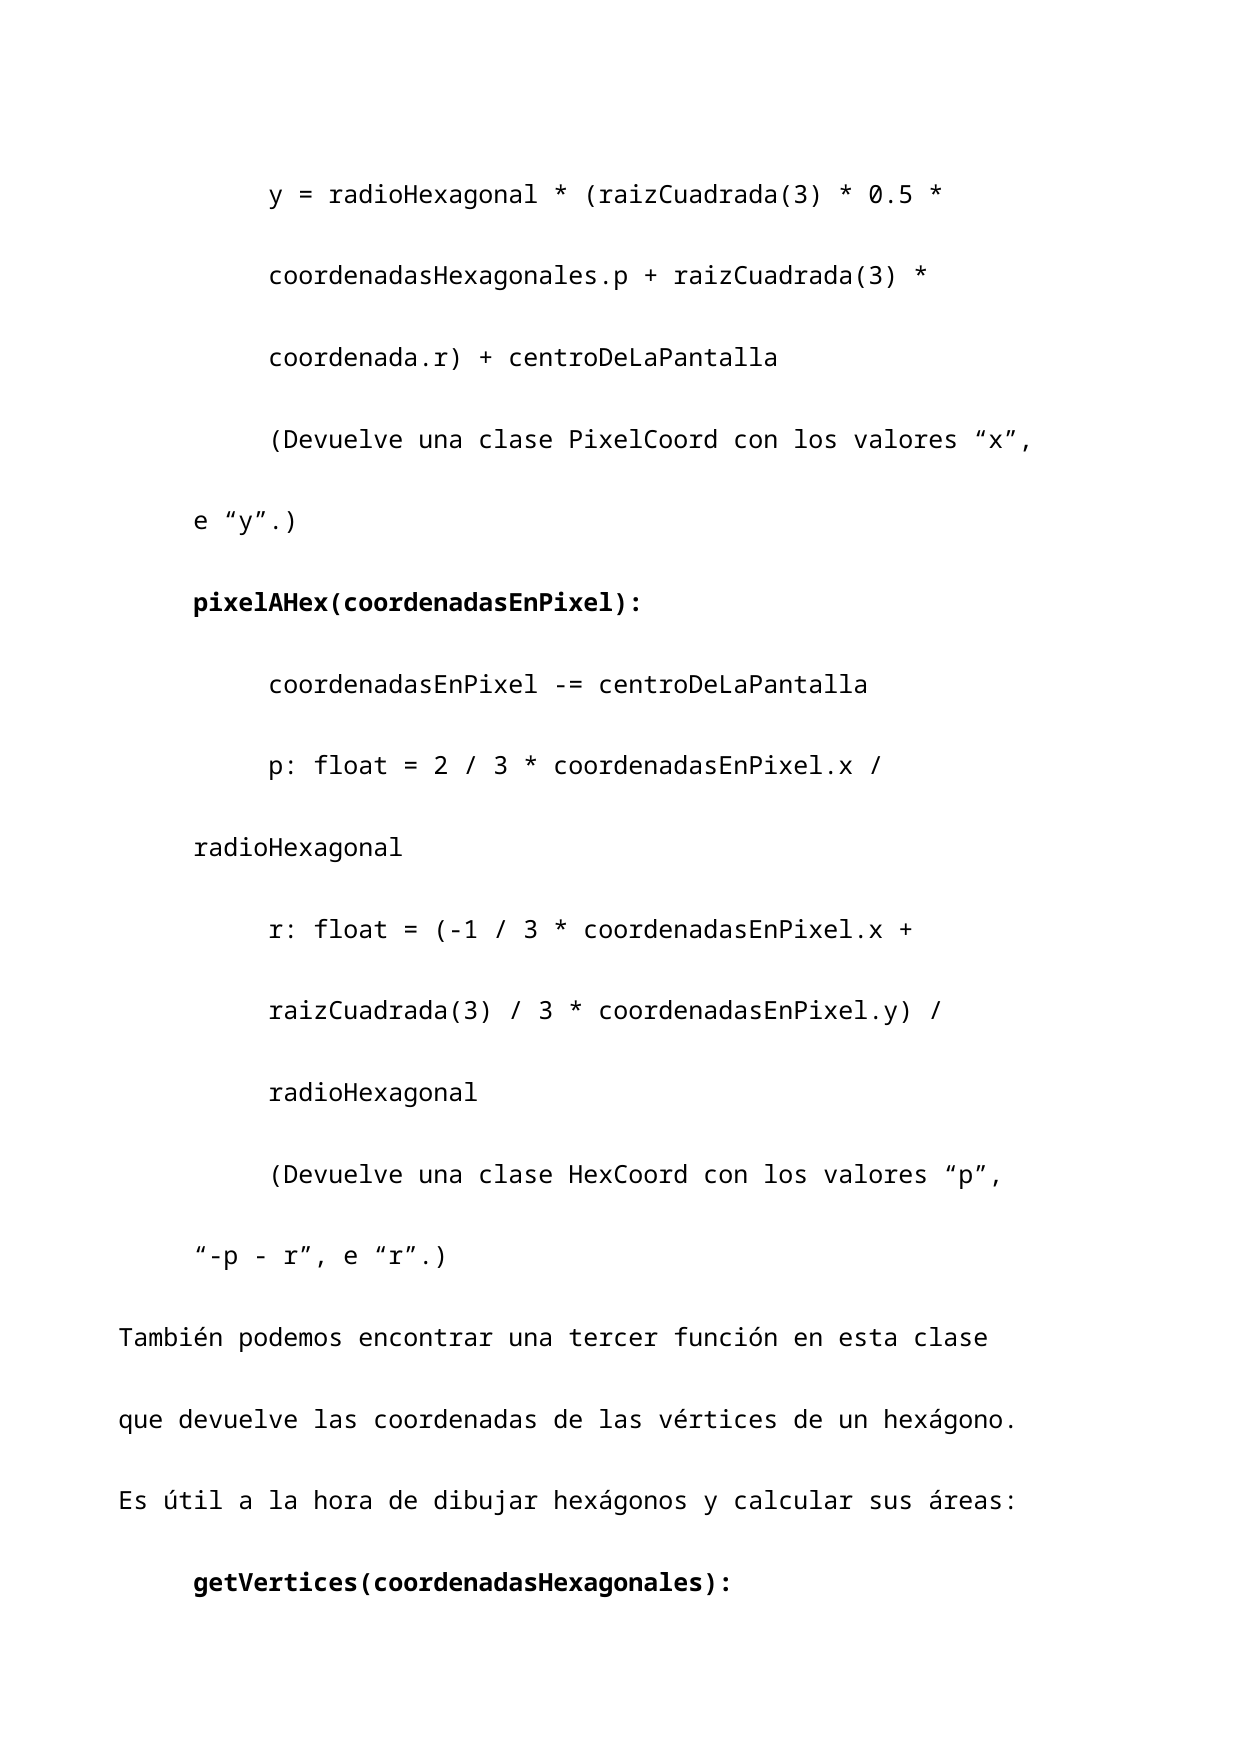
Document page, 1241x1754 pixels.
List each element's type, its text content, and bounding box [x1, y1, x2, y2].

text getVertices(coordenadasHexagonales): [193, 1565, 1038, 1599]
text r: float = (-1 / 3 * coordenadasEnPixel.x + raizCuadrada(3) / 3 * coordenadasEnPixel.y) / radioHexagonal [268, 911, 1038, 1109]
text y = radioHexagonal * (raizCuadrada(3) * 0.5 * coordenadasHexagonales.p + raizCuadrada(3) * coordenada.r) + centroDeLaPantalla [268, 176, 1038, 374]
text pixelAHex(coordenadasEnPixel): [118, 585, 1038, 619]
text p: float = 2 / 3 * coordenadasEnPixel.x / radioHexagonal [193, 748, 1038, 864]
text También podemos encontrar una tercer función en esta clase que devuelve las coordenadas de las vértices de un hexágono. Es útil a la hora de dibujar hexágonos y calcular sus áreas: [118, 1320, 1038, 1517]
text coordenadasEnPixel -= centroDeLaPantalla [193, 666, 1038, 700]
text (Devuelve una clase PixelCoord con los valores “x”, e “y”.) [193, 421, 1038, 537]
text (Devuelve una clase HexCoord con los valores “p”, “-p - r”, e “r”.) [193, 1156, 1038, 1272]
